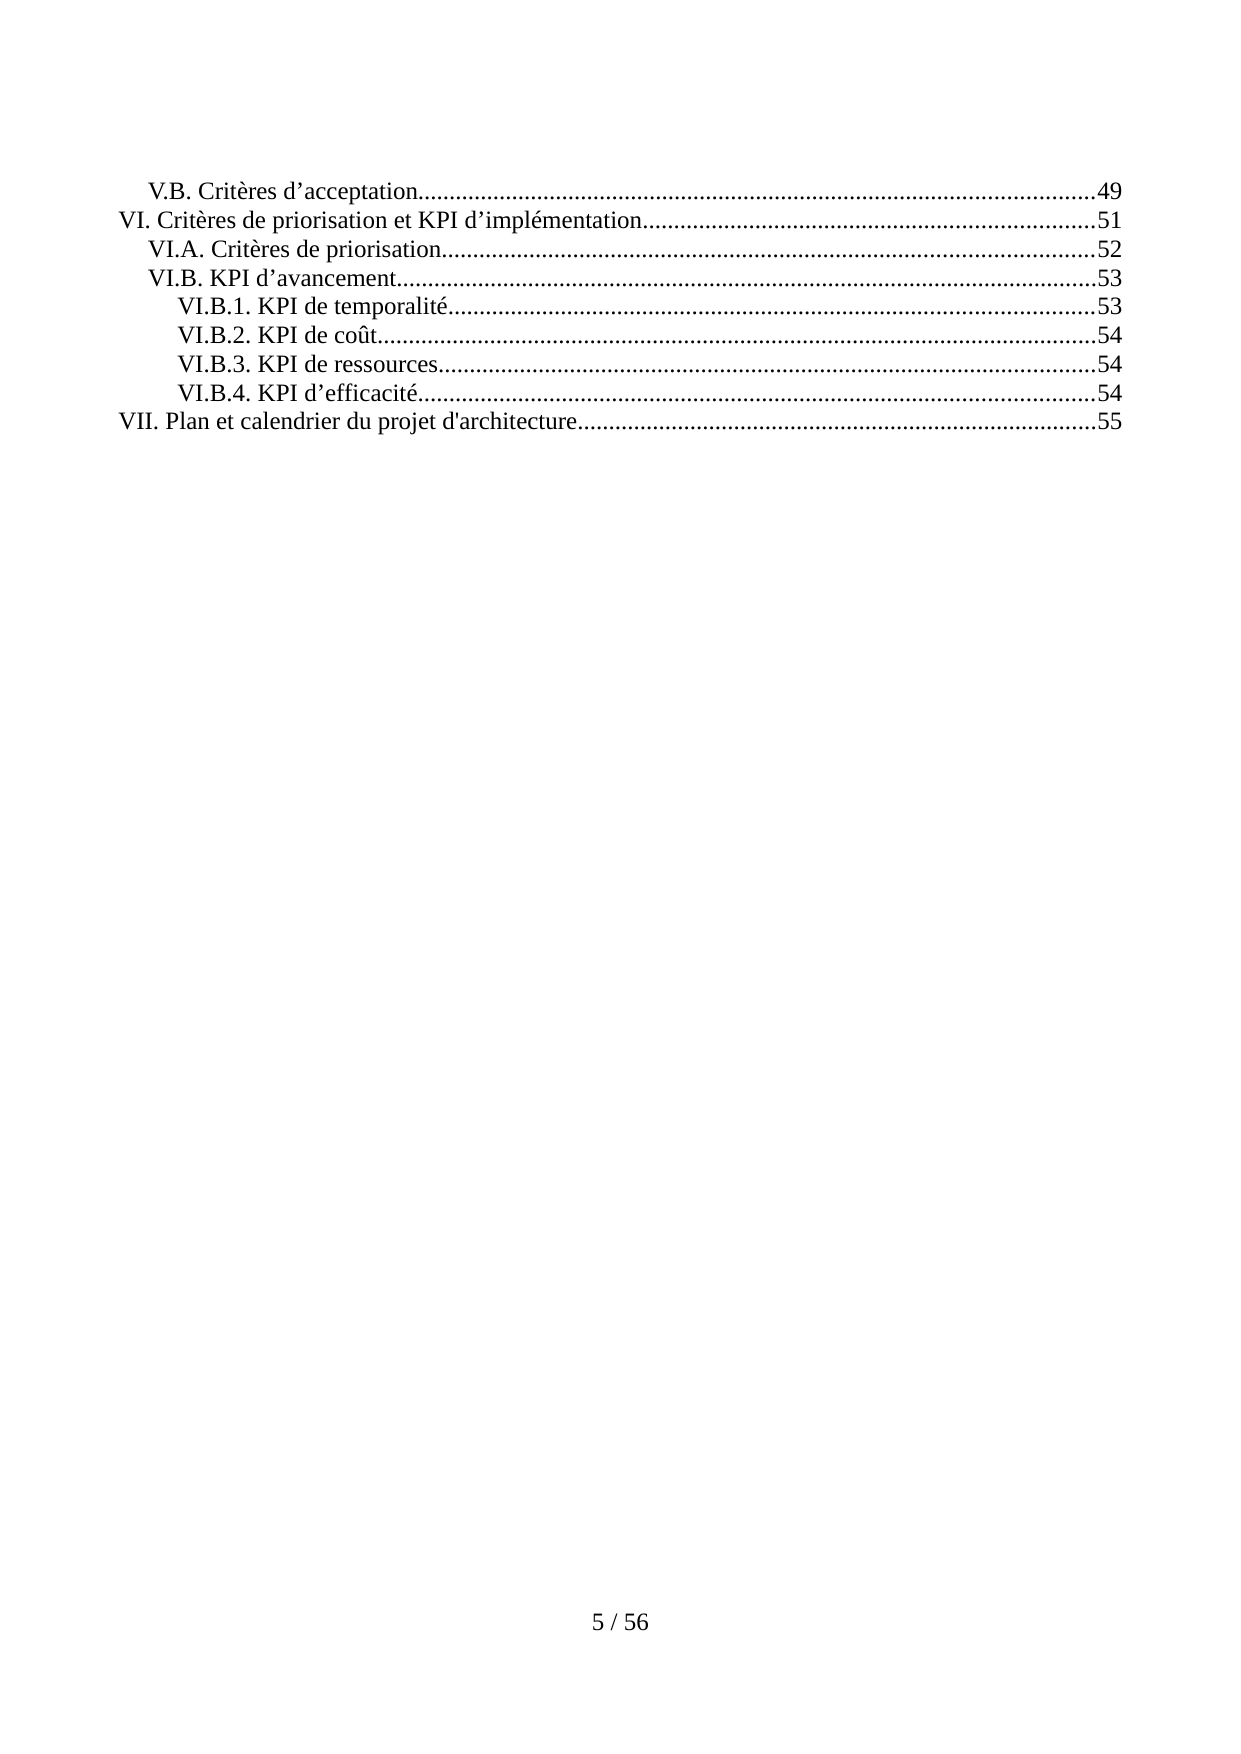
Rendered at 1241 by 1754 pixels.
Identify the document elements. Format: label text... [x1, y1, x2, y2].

text VI.B. KPI d’avancement 53 [148, 263, 1122, 291]
text VI.A. Critères de priorisation 52 [148, 234, 1122, 263]
text VI.B.1. KPI de temporalité 53 [177, 291, 1122, 320]
text VI.B.2. KPI de coût 54 [177, 320, 1122, 349]
text V.B. Critères d’acceptation 49 [148, 176, 1122, 205]
text VII. Plan et calendrier du projet d'architecture 55 [118, 406, 1122, 435]
text VI.B.4. KPI d’efficacité 54 [177, 378, 1122, 406]
text VI.B.3. KPI de ressources 54 [177, 349, 1122, 378]
text VI. Critères de priorisation et KPI d’implémentation 51 [118, 205, 1122, 234]
